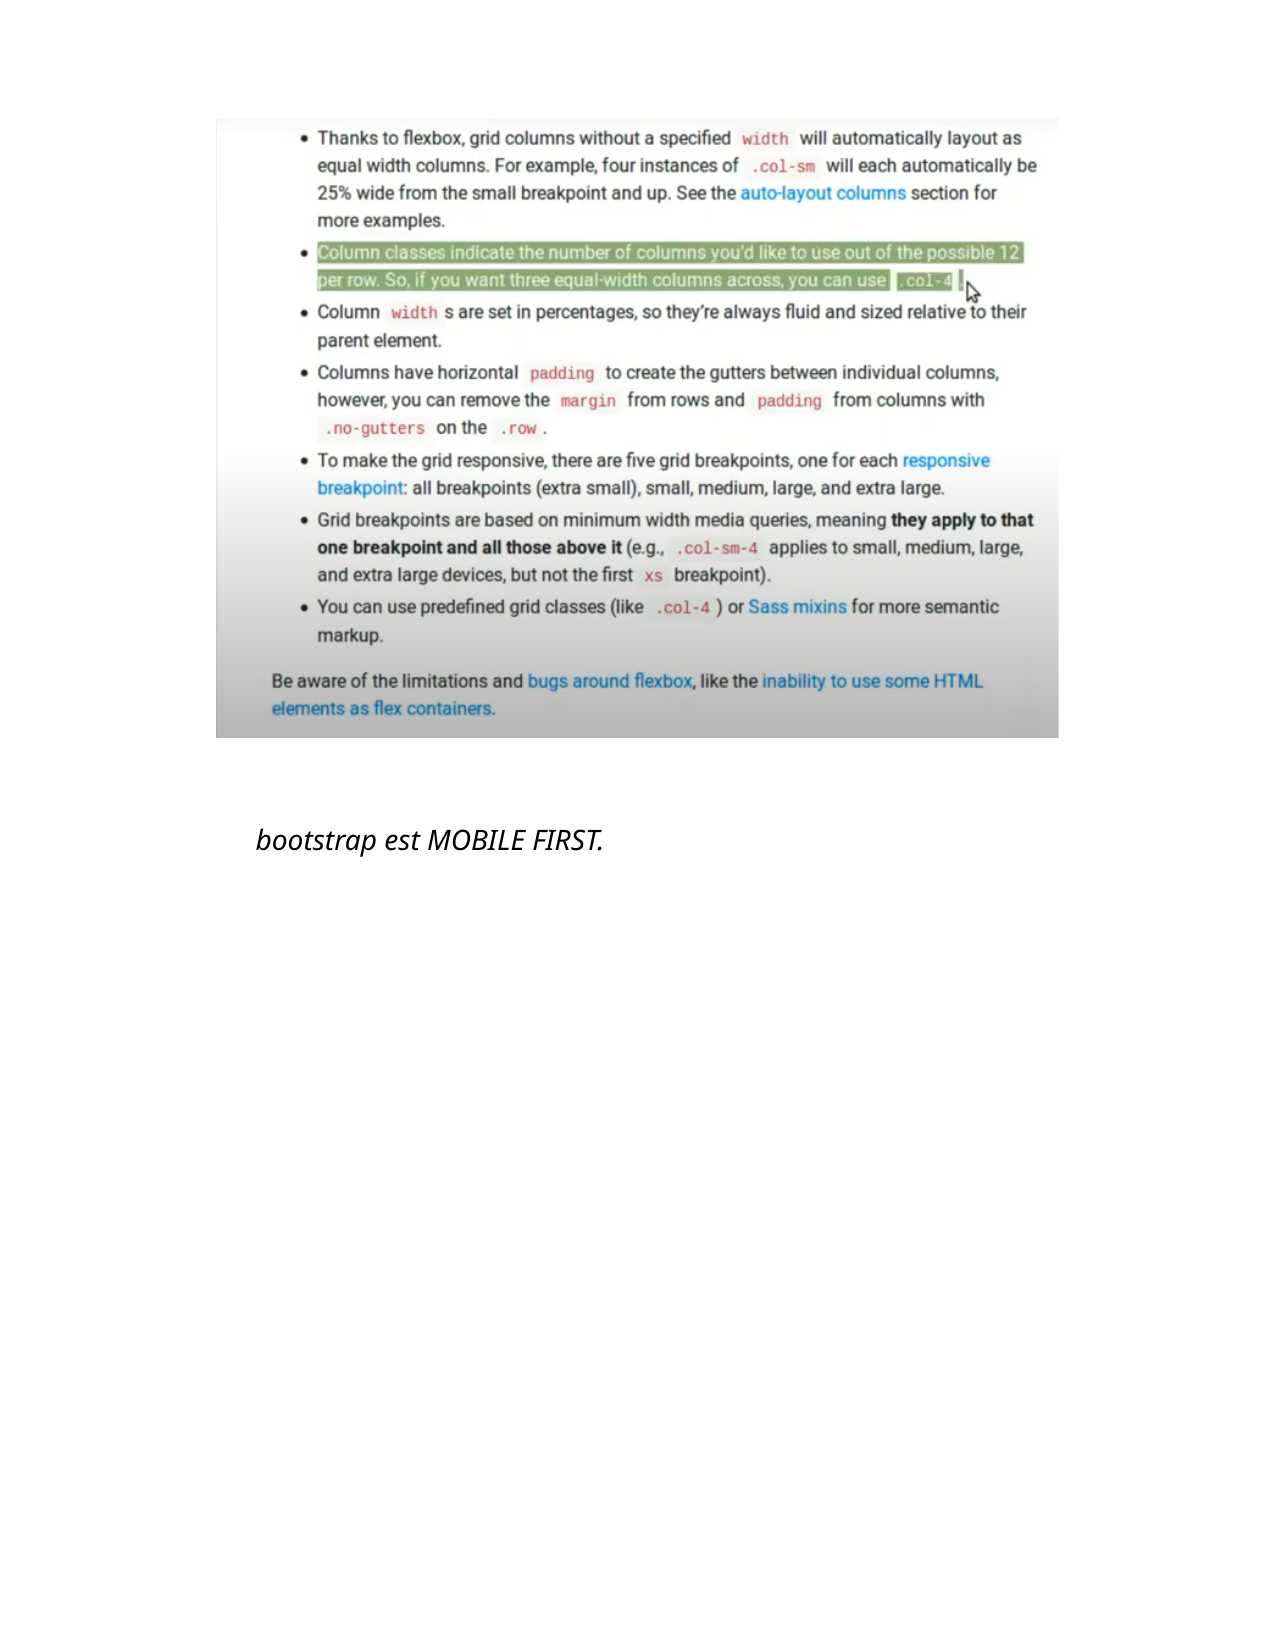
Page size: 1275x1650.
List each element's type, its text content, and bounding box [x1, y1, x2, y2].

text bootstrap est MOBILE FIRST. [255, 820, 1098, 858]
picture [216, 118, 1059, 738]
